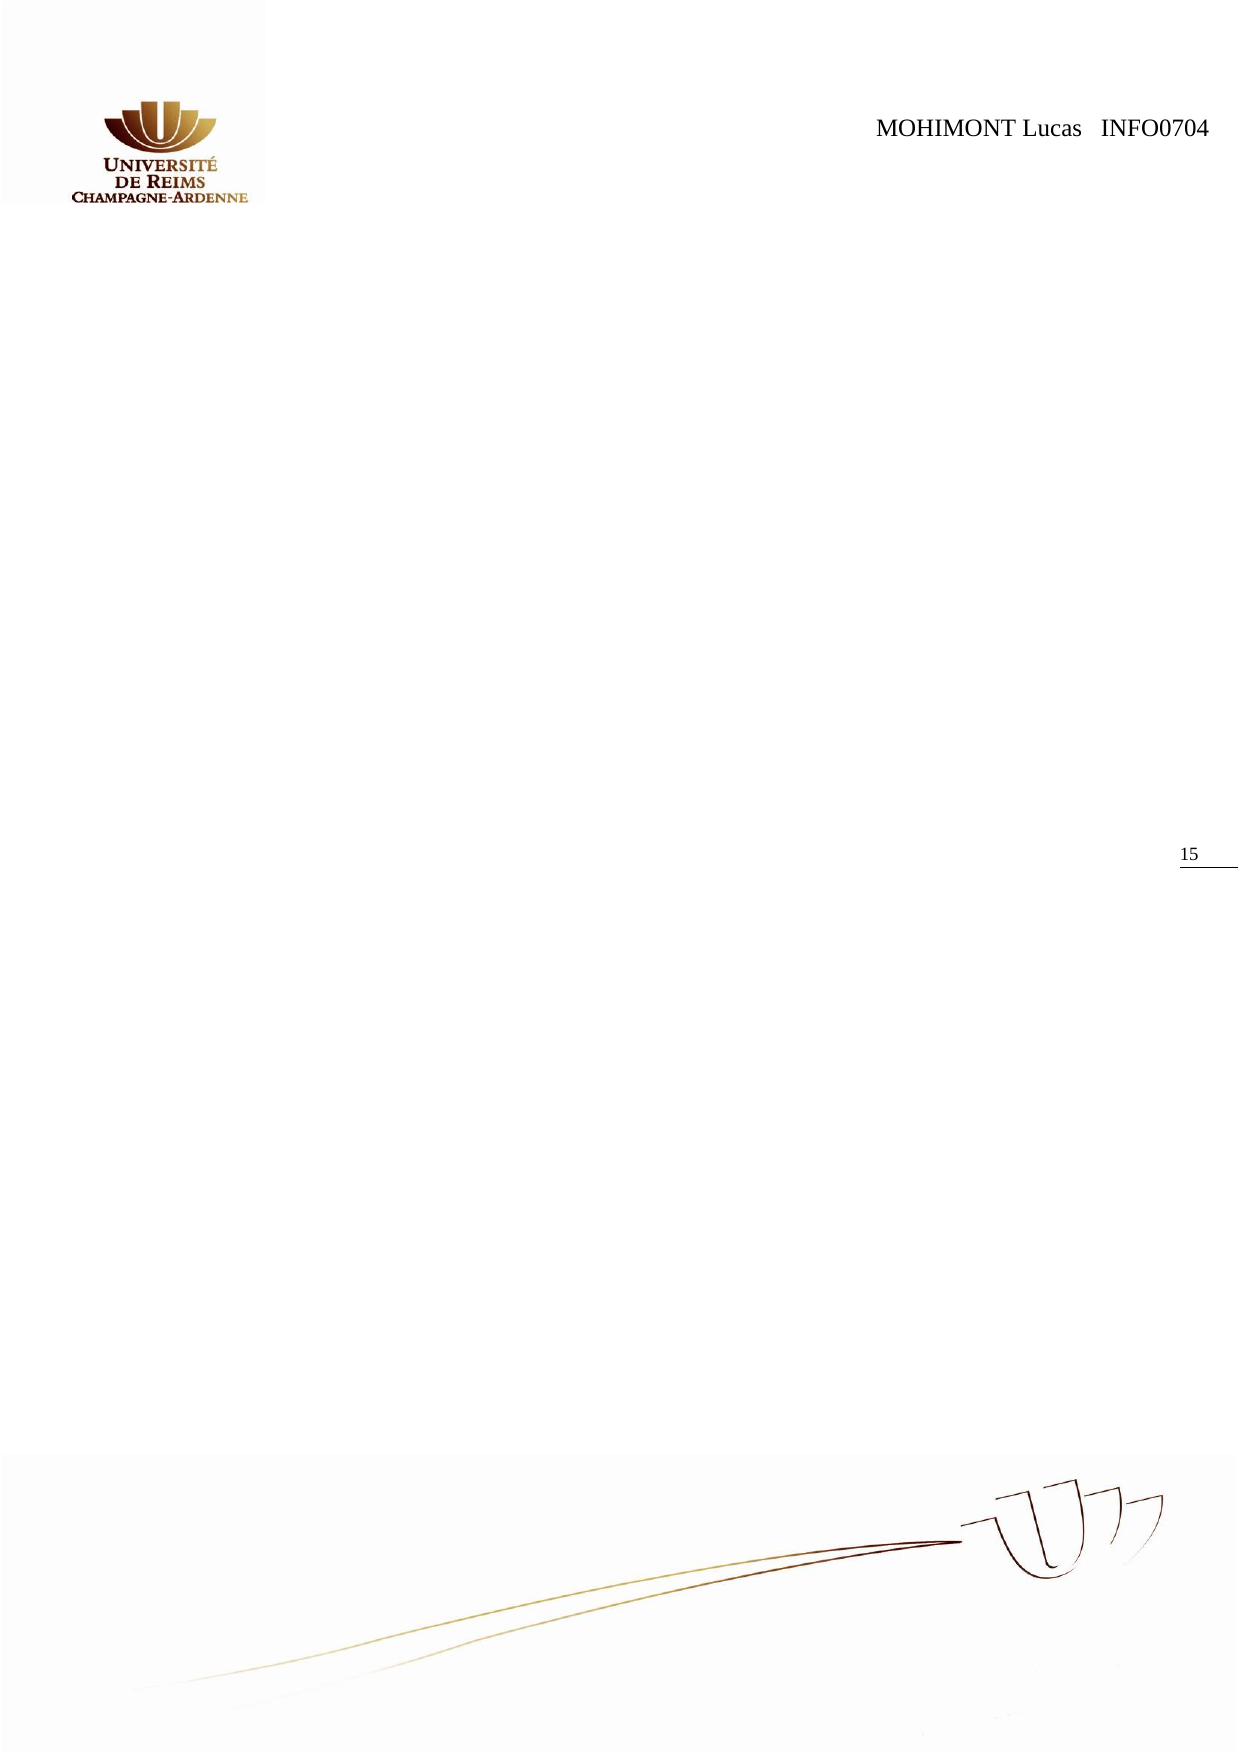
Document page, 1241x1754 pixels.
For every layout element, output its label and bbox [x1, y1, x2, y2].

picture [1, 1, 265, 203]
picture [1, 1454, 1236, 1753]
